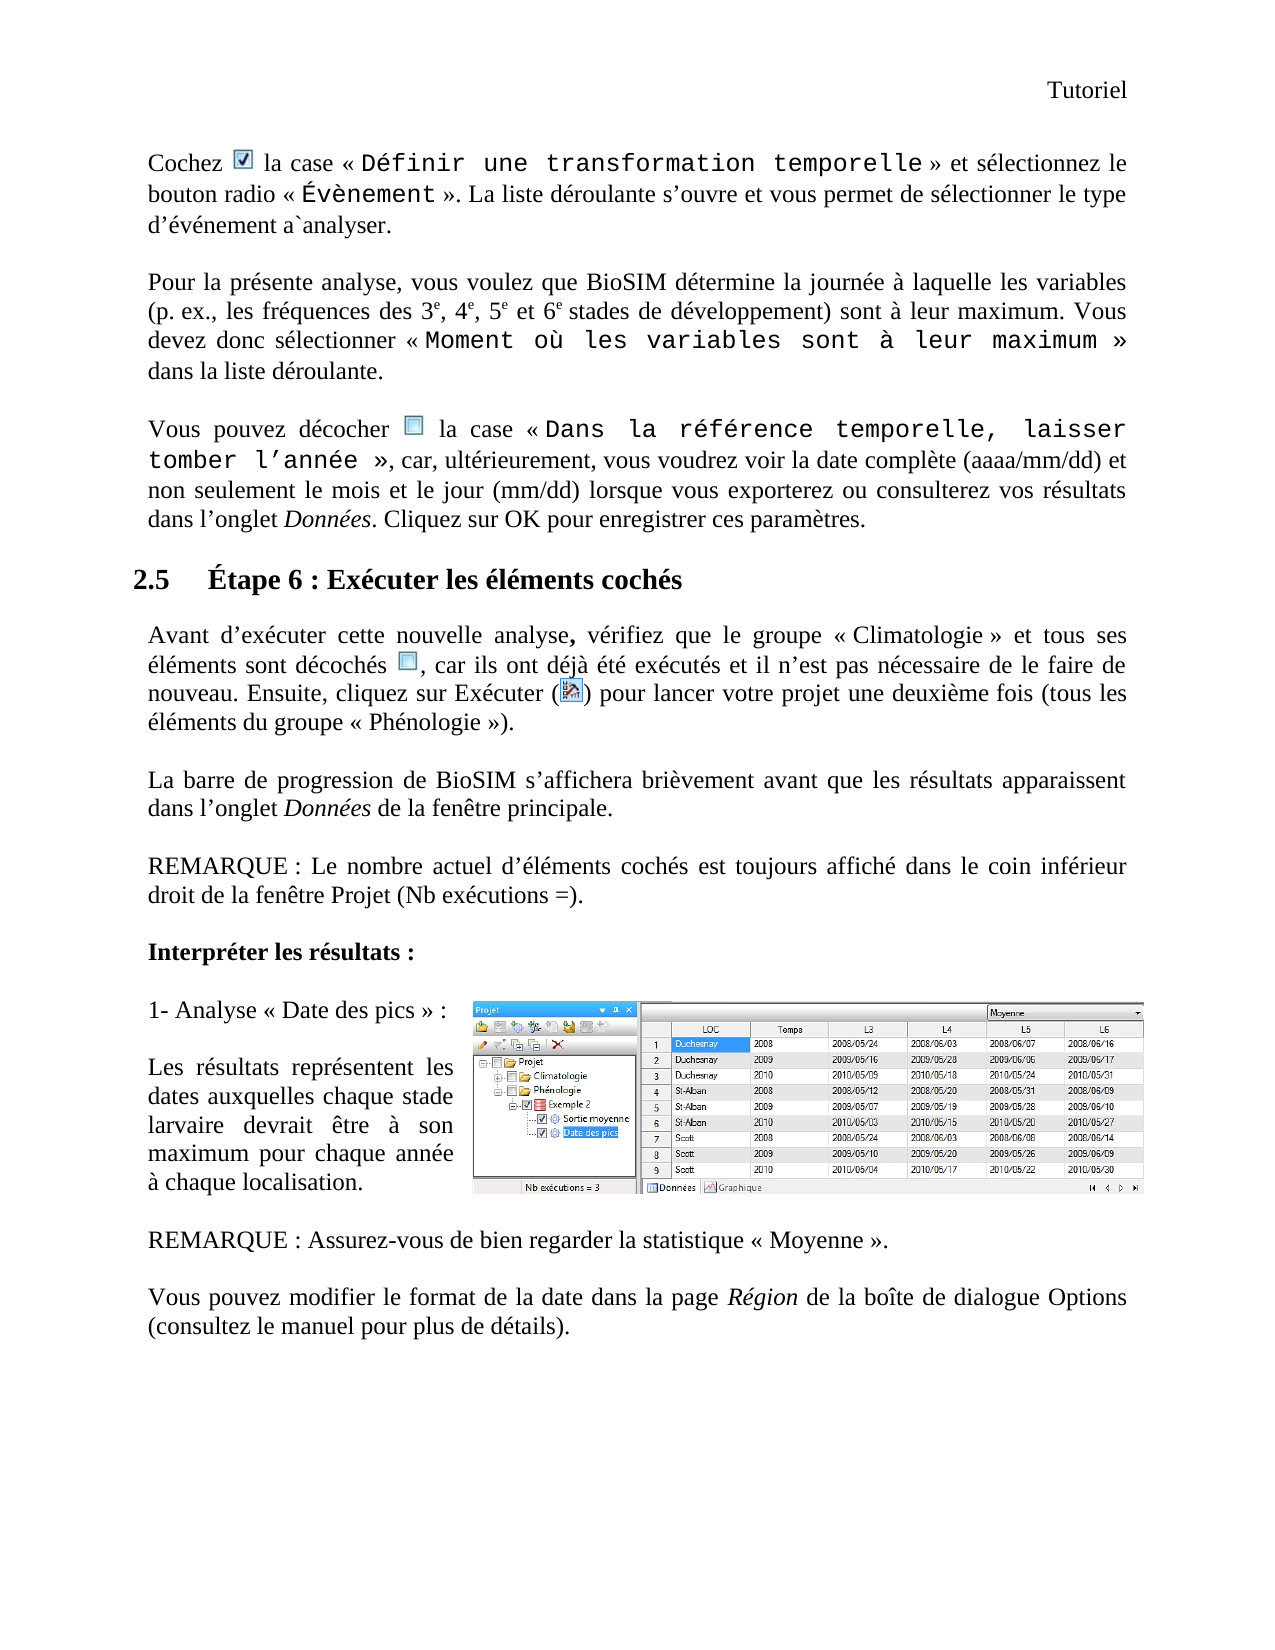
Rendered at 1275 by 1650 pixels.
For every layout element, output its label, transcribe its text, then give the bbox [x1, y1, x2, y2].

picture [402, 413, 426, 438]
picture [396, 649, 420, 673]
subtitle Étape 6 : Exécuter les éléments cochés [133, 562, 1127, 595]
text 1- Analyse « Date des pics » : [148, 995, 1127, 1023]
text REMARQUE : Assurez-vous de bien regarder la statistique « Moyenne ». [148, 1225, 1127, 1253]
picture [472, 1001, 1144, 1194]
text La barre de progression de BioSIM s’affichera brièvement avant que les résultats apparaissent dans l’onglet Données de la fenêtre principale. [148, 765, 1127, 822]
text Cochez la case « Définir une transformation temporelle » et sélectionnez le bouton radio « Évènement ». La liste déroulante s’ouvre et vous permet de sélectionner le type d’événement a`analyser. [148, 148, 1127, 239]
text Pour la présente analyse, vous voulez que BioSIM détermine la journée à laquelle les variables (p. ex., les fréquences des 3e, 4e, 5e et 6e stades de développement) sont à leur maximum. Vous devez donc sélectionner « Moment où les variables sont à leur maximum » dans la liste déroulante. [148, 267, 1127, 384]
picture [560, 678, 583, 702]
text REMARQUE : Le nombre actuel d’éléments cochés est toujours affiché dans le coin inférieur droit de la fenêtre Projet (Nb exécutions =). [148, 851, 1127, 908]
text Vous pouvez modifier le format de la date dans la page Région de la boîte de dialogue Options (consultez le manuel pour plus de détails). [148, 1282, 1127, 1340]
picture [231, 147, 255, 172]
text Interpréter les résultats : [148, 937, 1127, 966]
text Avant d’exécuter cette nouvelle analyse, vérifiez que le groupe « Climatologie » et tous ses éléments sont décochés , car ils ont déjà été exécutés et il n’est pas nécessaire de le faire de nouveau. Ensuite, cliquez sur Exécuter () pour lancer votre projet une deuxième fois (tous les éléments du groupe « Phénologie »). [148, 620, 1127, 736]
text Les résultats représentent les dates auxquelles chaque stade larvaire devrait être à son maximum pour chaque année à chaque localisation. [148, 1052, 1127, 1196]
text Vous pouvez décocher la case « Dans la référence temporelle, laisser tomber l’année », car, ultérieurement, vous voudrez voir la date complète (aaaa/mm/dd) et non seulement le mois et le jour (mm/dd) lorsque vous exporterez ou consulterez vos résultats dans l’onglet Données. Cliquez sur OK pour enregistrer ces paramètres. [148, 413, 1127, 533]
